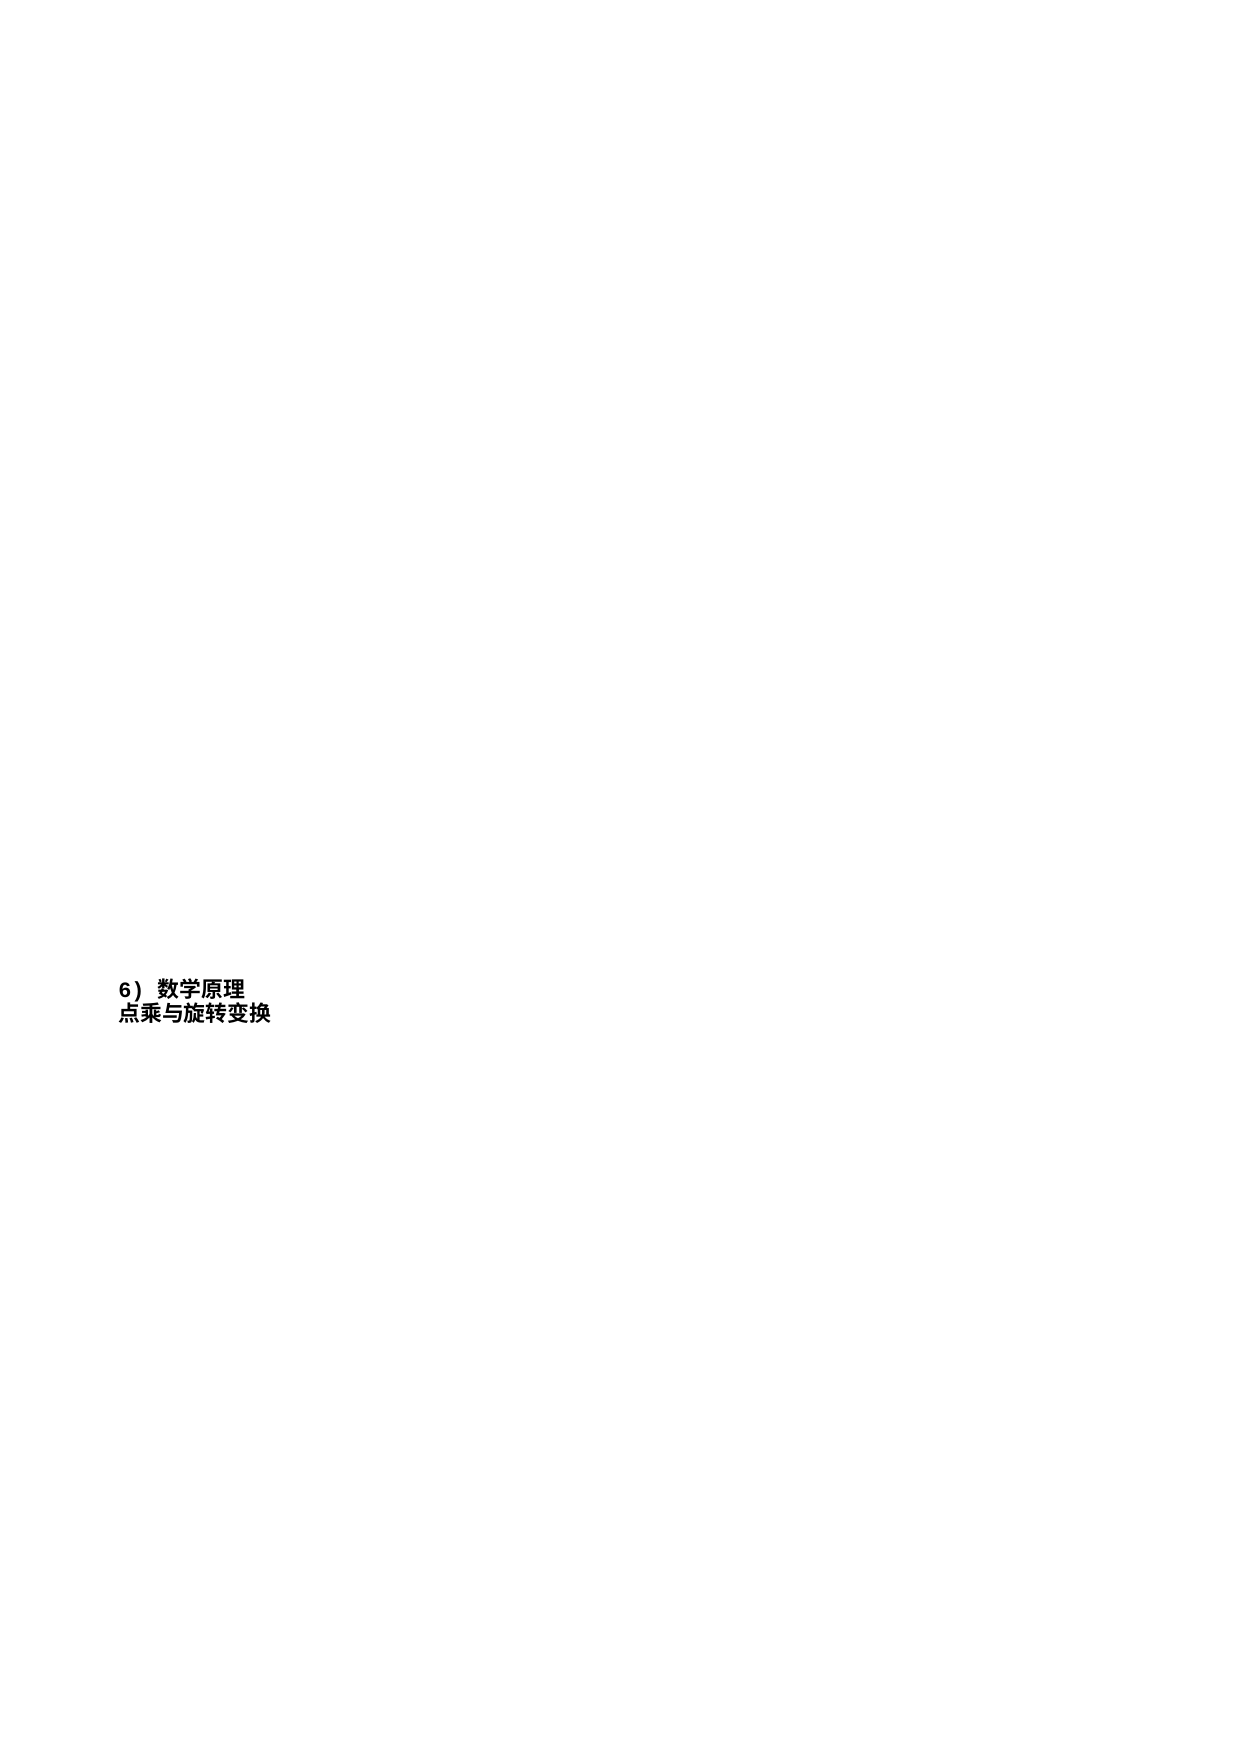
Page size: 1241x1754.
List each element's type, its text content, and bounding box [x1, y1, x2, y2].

text 6) 数学原理 [118, 979, 1122, 1003]
text 点乘与旋转变换 [118, 1003, 1122, 1028]
